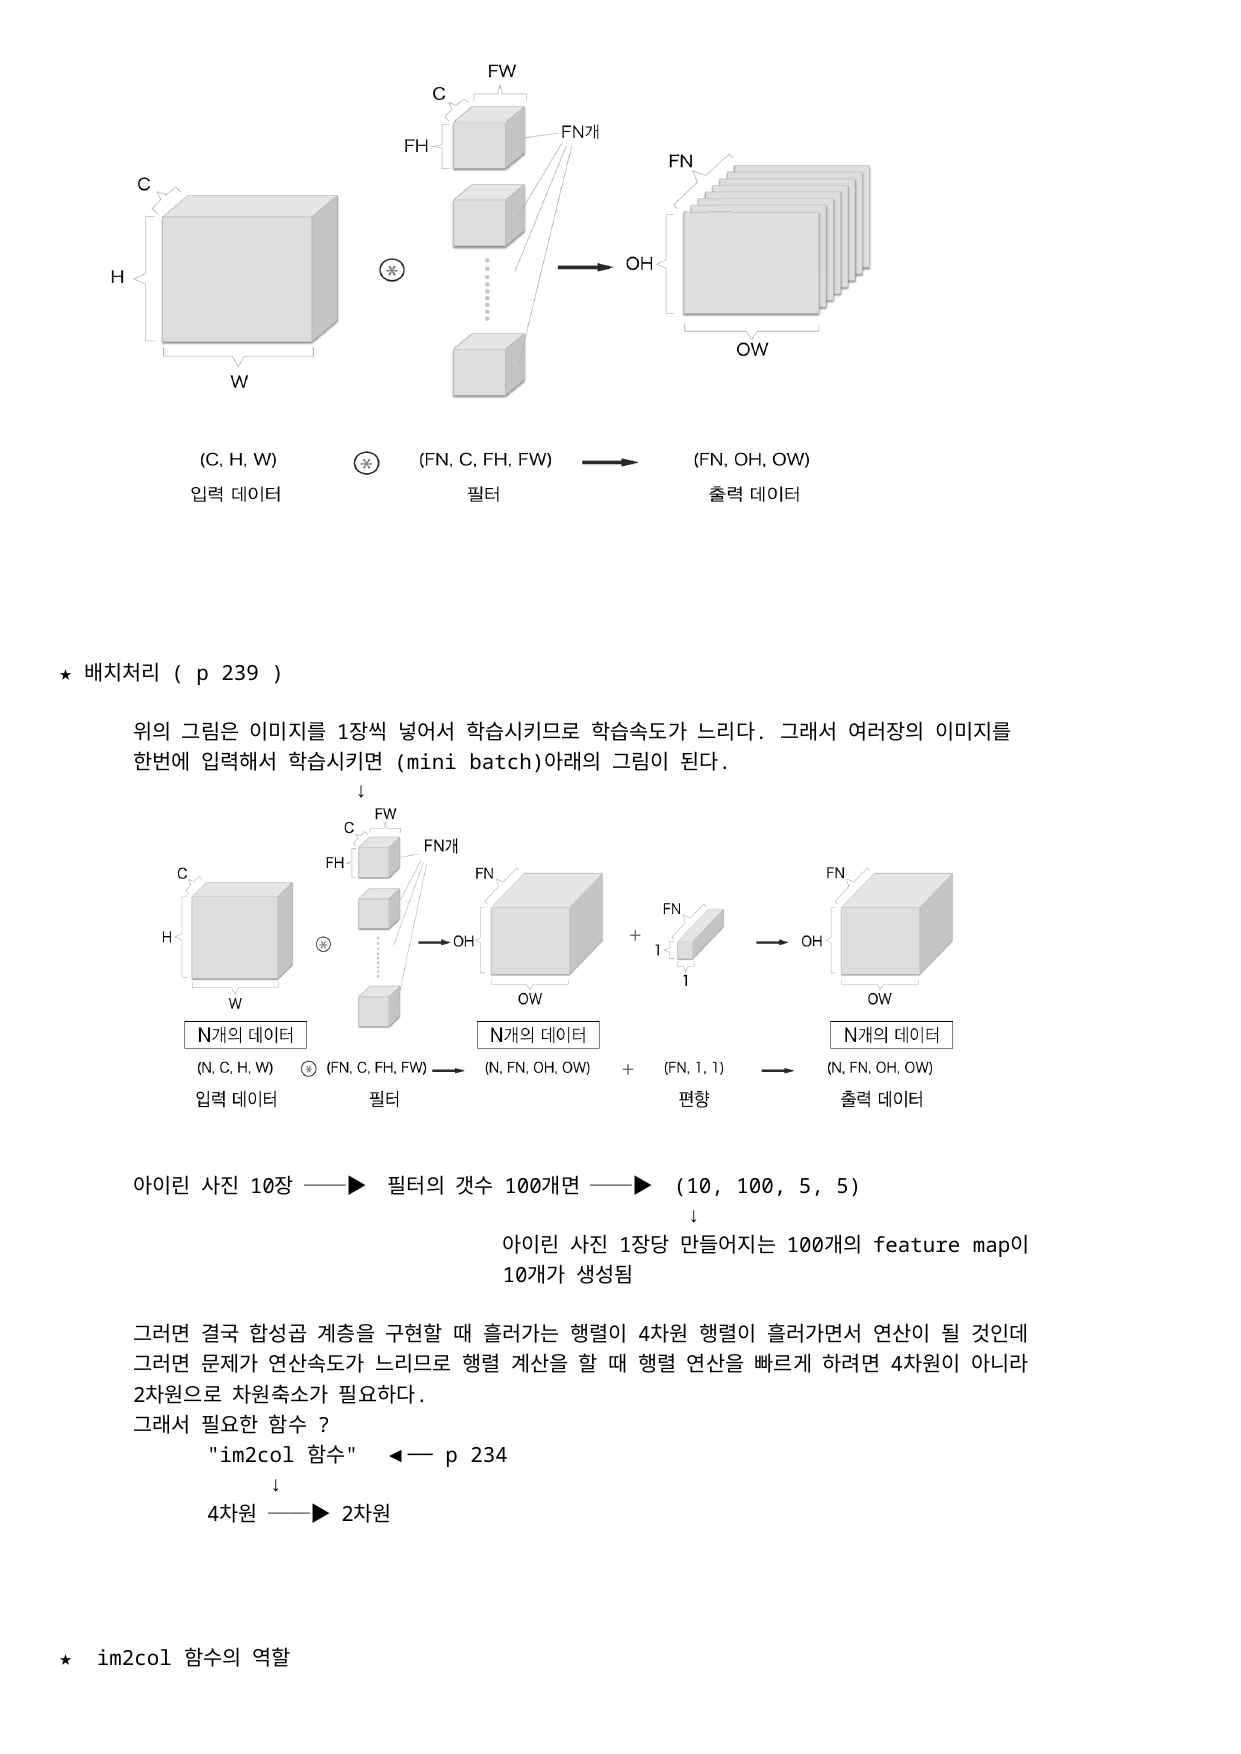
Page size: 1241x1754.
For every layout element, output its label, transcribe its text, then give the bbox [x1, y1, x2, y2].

text ↓ [59, 776, 1181, 804]
text 아이린 사진 10장 ──▶ 필터의 갯수 100개면 ──▶ (10, 100, 5, 5) [59, 1169, 1181, 1200]
text ↓ [59, 1200, 1181, 1228]
text ★ 배치처리 ( p 239 ) [59, 656, 1181, 686]
picture [102, 59, 879, 514]
text 2차원으로 차원축소가 필요하다. [59, 1378, 1181, 1408]
text 위의 그림은 이미지를 1장씩 넣어서 학습시키므로 학습속도가 느리다. 그래서 여러장의 이미지를 [59, 715, 1181, 745]
text 한번에 입력해서 학습시키면 (mini batch)아래의 그림이 된다. [59, 745, 1181, 776]
text 4차원 ──▶ 2차원 [59, 1497, 1181, 1527]
text "im2col 함수" ◀── p 234 [59, 1438, 1181, 1469]
text ★ im2col 함수의 역할 [59, 1641, 1181, 1672]
text 아이린 사진 1장당 만들어지는 100개의 feature map이 [59, 1228, 1181, 1258]
text 10개가 생성됨 [59, 1258, 1181, 1289]
text 그래서 필요한 함수 ? [59, 1408, 1181, 1438]
text 그러면 결국 합성곱 계층을 구현할 때 흘러가는 행렬이 4차원 행렬이 흘러가면서 연산이 될 것인데 [59, 1317, 1181, 1347]
picture [157, 803, 958, 1113]
text ↓ [59, 1469, 1181, 1497]
text 그러면 문제가 연산속도가 느리므로 행렬 계산을 할 때 행렬 연산을 빠르게 하려면 4차원이 아니라 [59, 1347, 1181, 1378]
